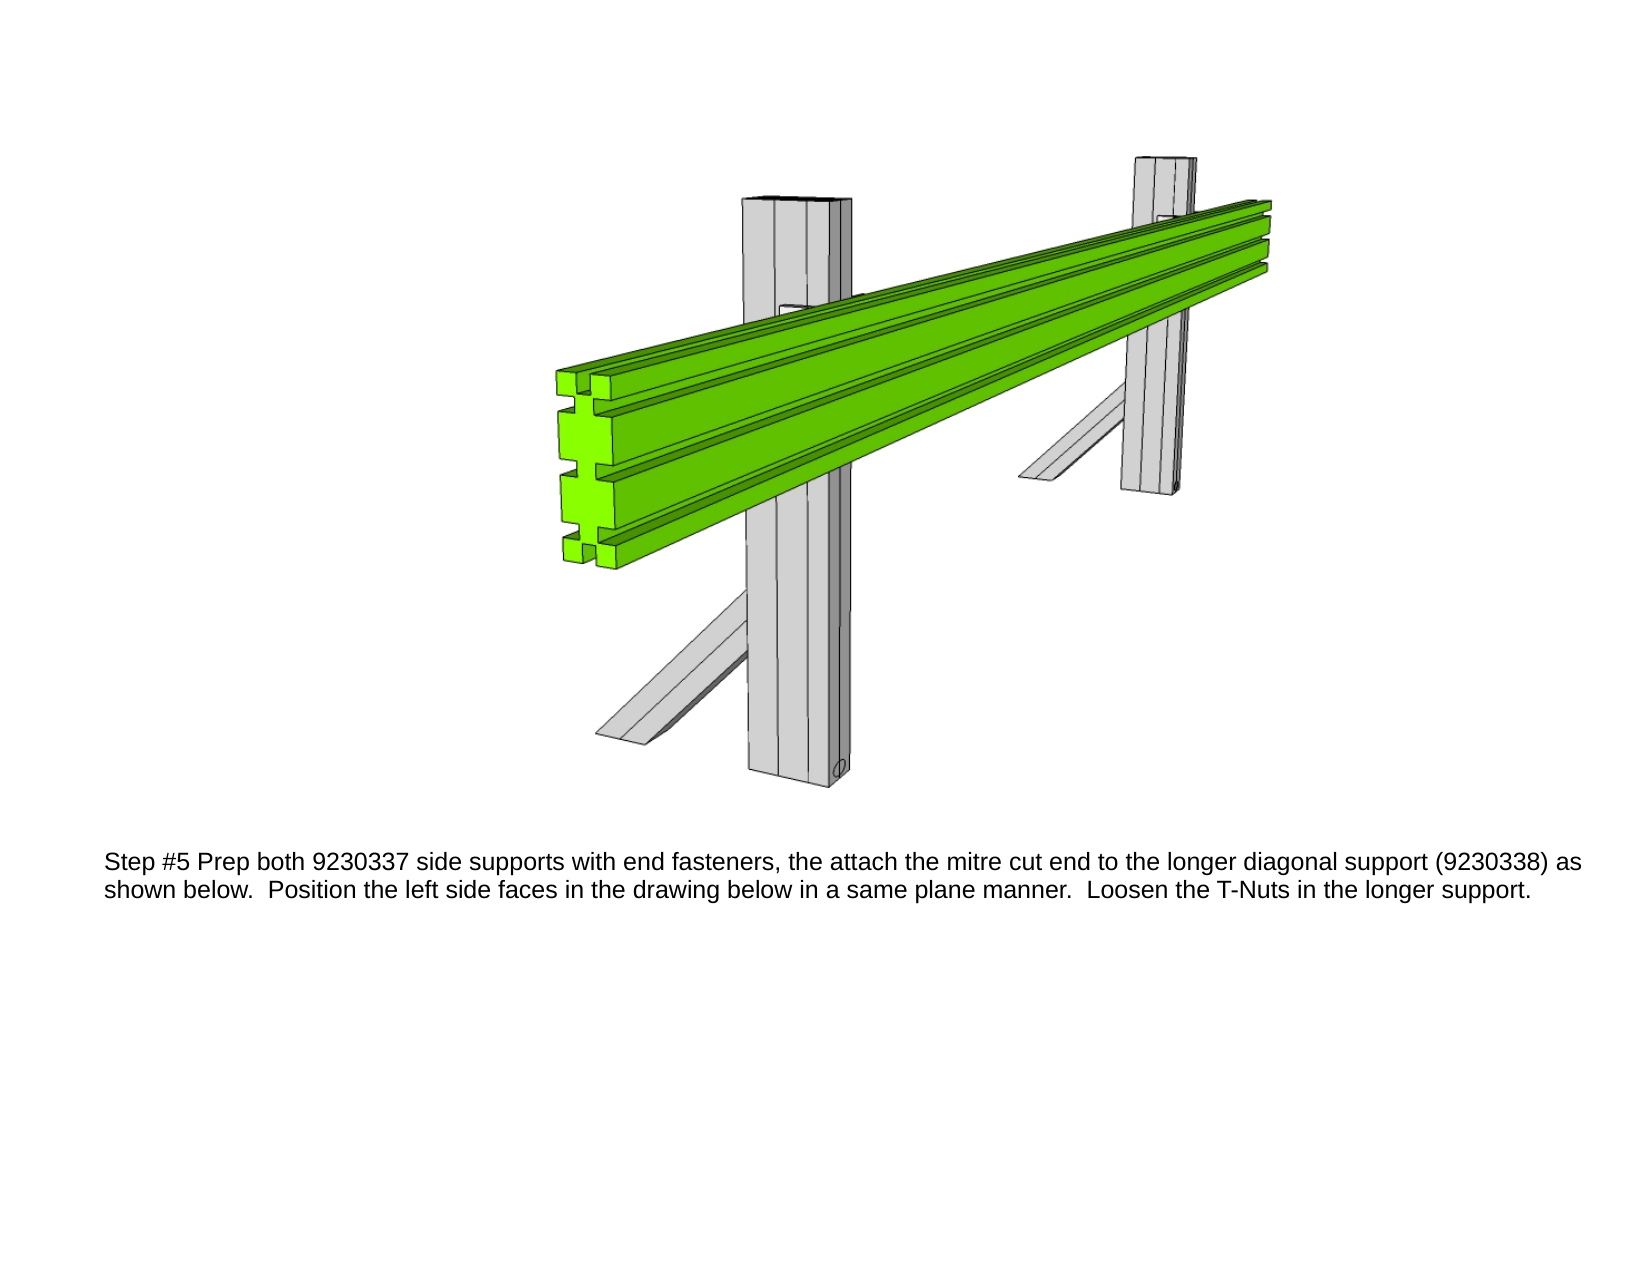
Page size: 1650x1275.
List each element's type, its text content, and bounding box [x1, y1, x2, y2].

picture [30, 37, 1619, 847]
text Step #5 Prep both 9230337 side supports with end fasteners, the attach the mitre cut end to the longer diagonal support (9230338) as shown below. Position the left side faces in the drawing below in a same plane manner. Loosen the T-Nuts in the longer support. [104, 847, 1620, 904]
